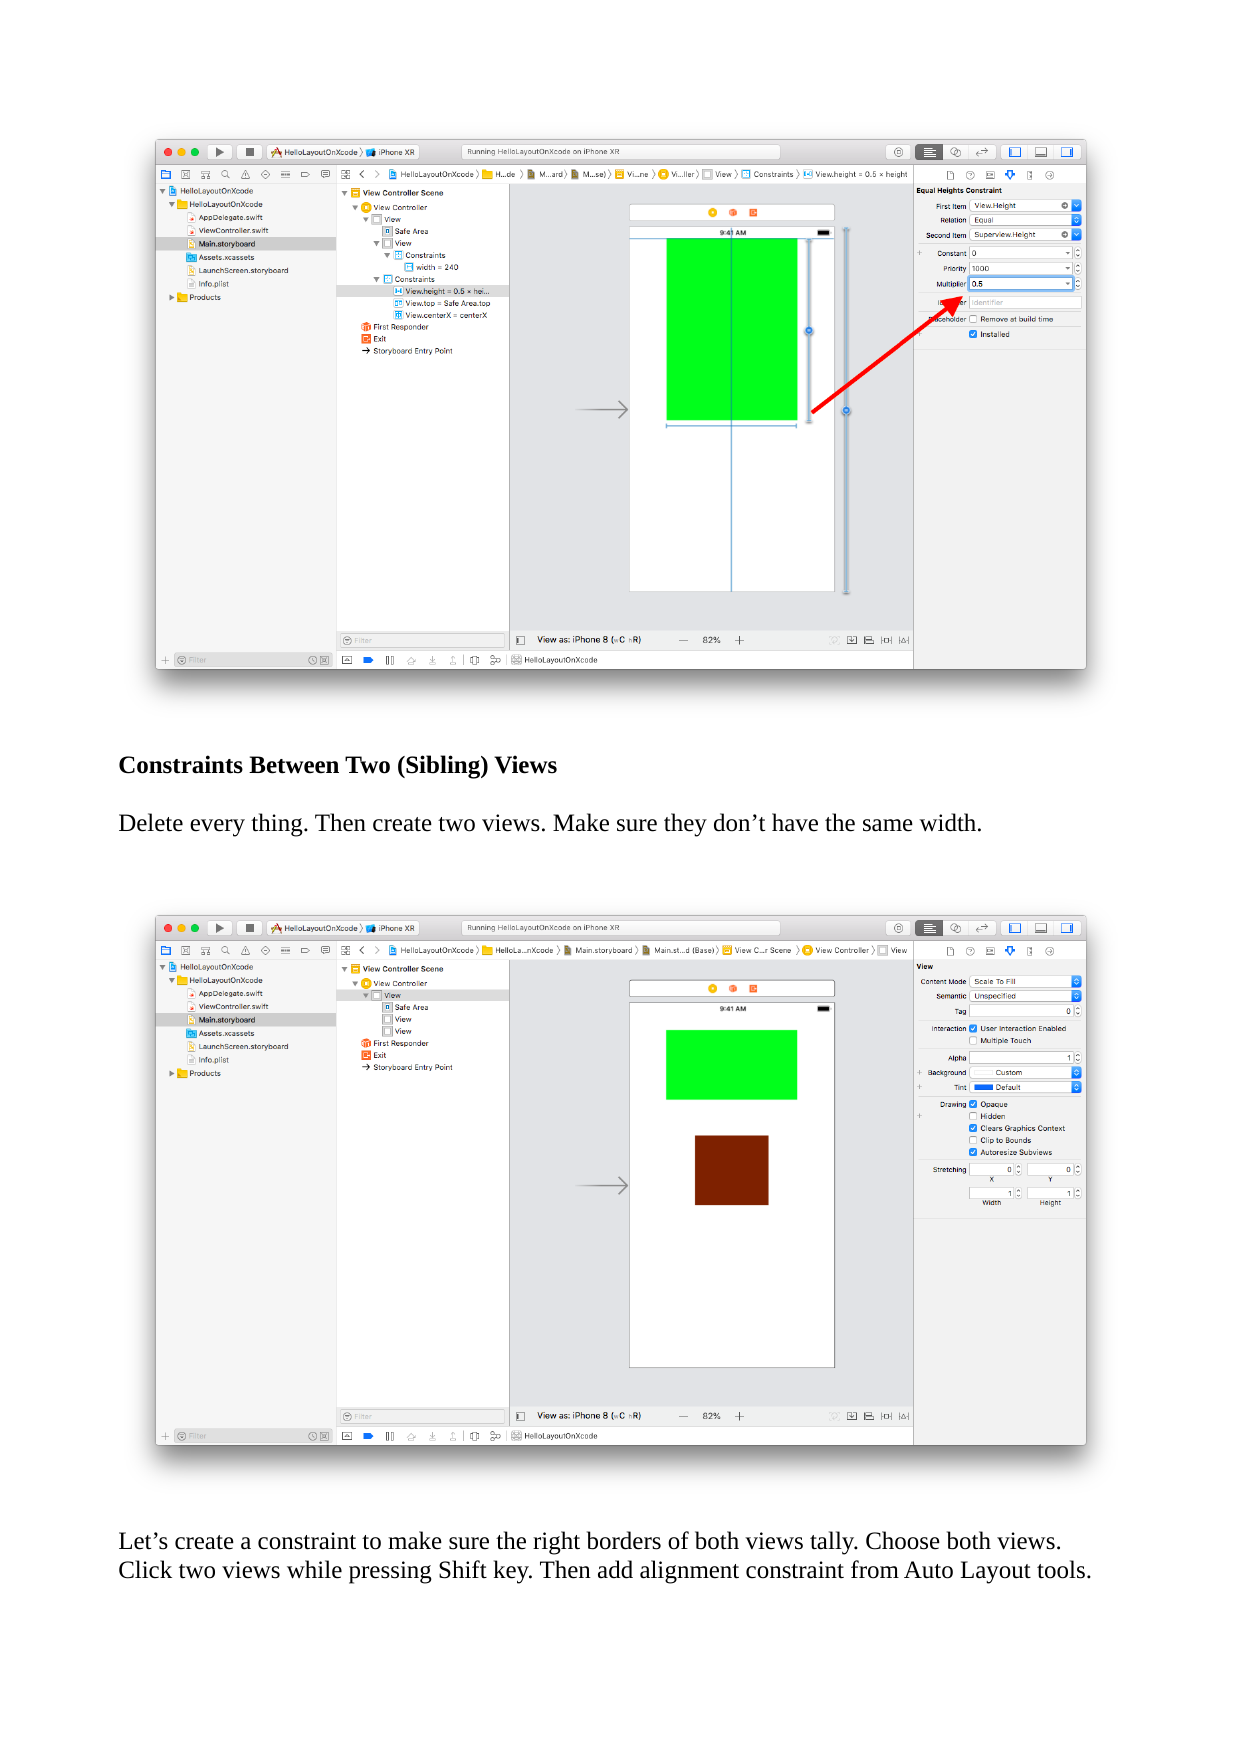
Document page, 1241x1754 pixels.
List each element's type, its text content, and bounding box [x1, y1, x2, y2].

text Let’s create a constraint to make sure the right borders of both views tally. Choose both views. Click two views while pressing Shift key. Then add alignment constraint from Auto Layout tools. [118, 1526, 1122, 1584]
picture [118, 894, 1123, 1498]
text Delete every thing. Then create two views. Make sure they don’t have the same width. [118, 808, 1122, 837]
text Constraints Between Two (Sibling) Views [118, 750, 1122, 779]
picture [118, 118, 1123, 722]
